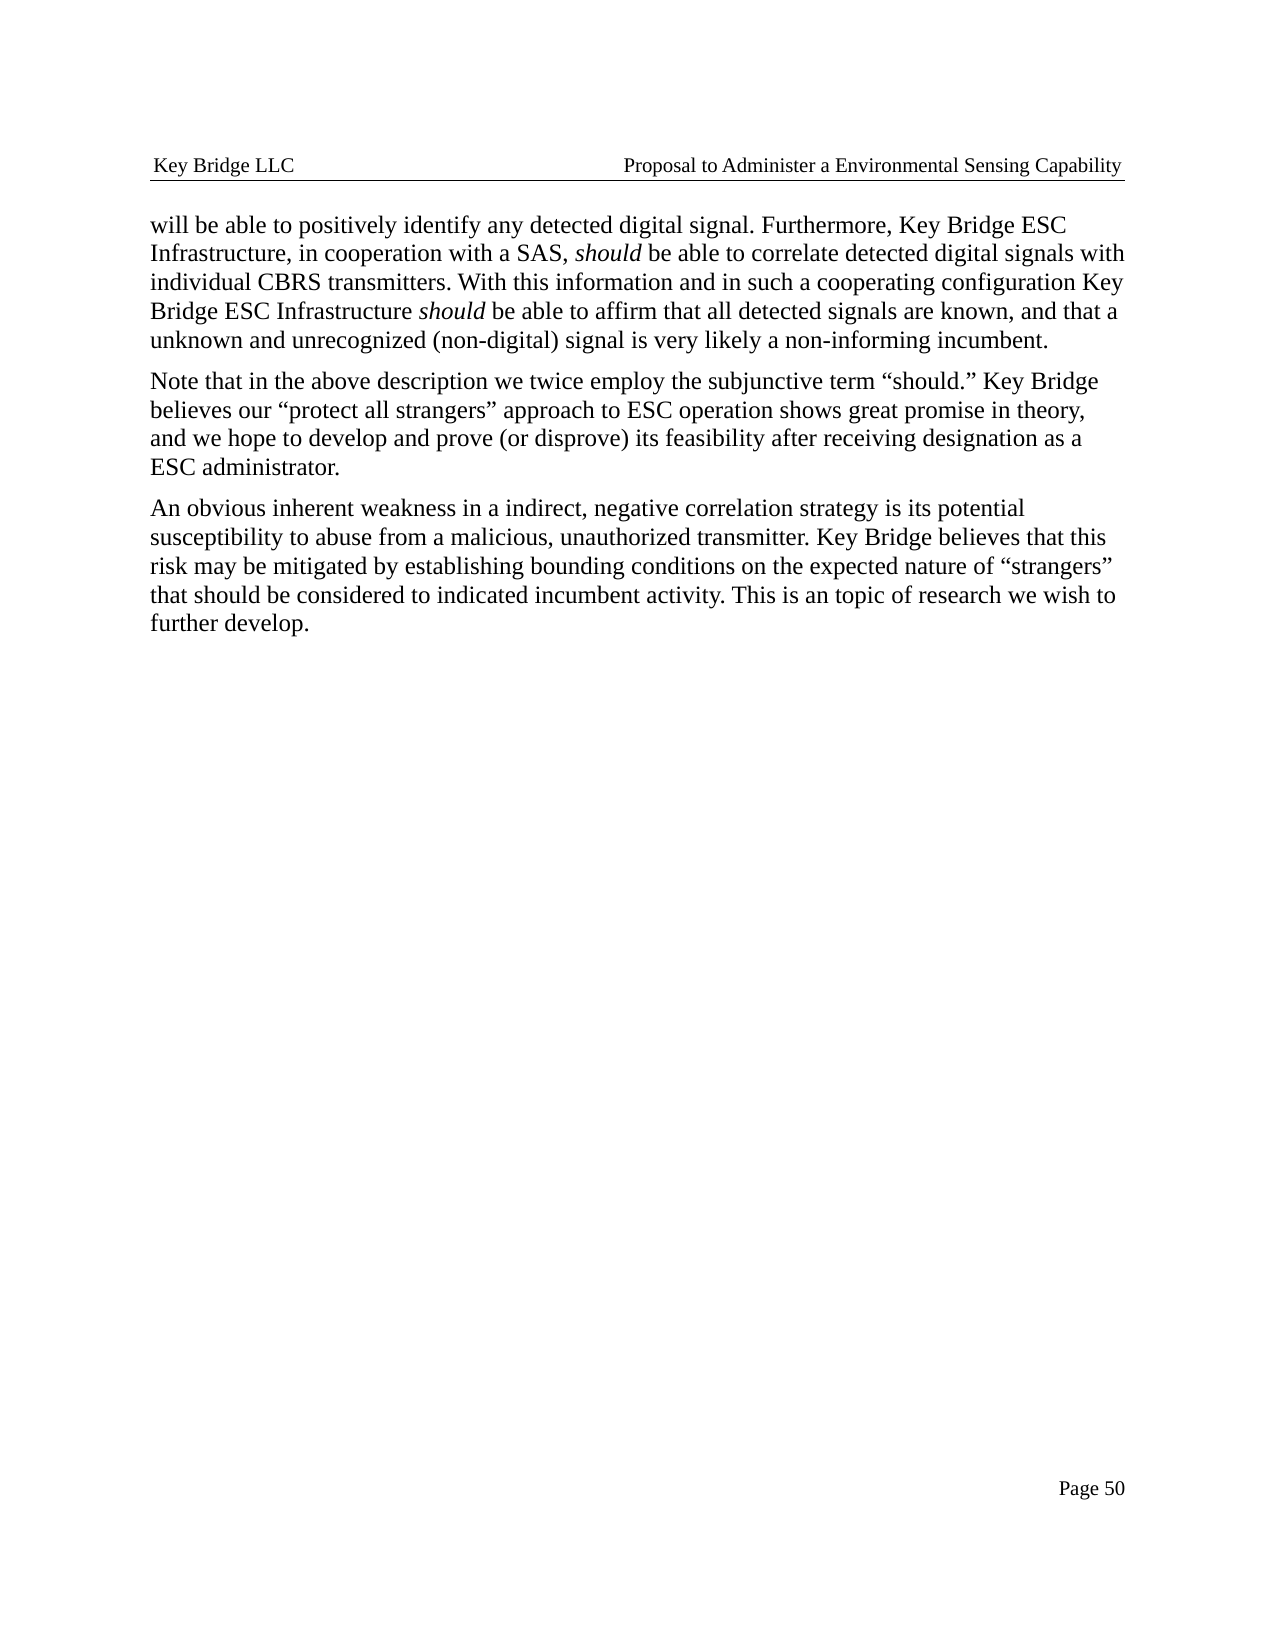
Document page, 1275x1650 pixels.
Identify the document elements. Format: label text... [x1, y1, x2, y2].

text An obvious inherent weakness in a indirect, negative correlation strategy is its potential susceptibility to abuse from a malicious, unauthorized transmitter. Key Bridge believes that this risk may be mitigated by establishing bounding conditions on the expected nature of “strangers” that should be considered to indicated incumbent activity. This is an topic of research we wish to further develop. [150, 493, 1125, 637]
text Note that in the above description we twice employ the subjunctive term “should.” Key Bridge believes our “protect all strangers” approach to ESC operation shows great promise in theory, and we hope to develop and prove (or disprove) its feasibility after receiving designation as a ESC administrator. [150, 366, 1125, 481]
text will be able to positively identify any detected digital signal. Furthermore, Key Bridge ESC Infrastructure, in cooperation with a SAS, should be able to correlate detected digital signals with individual CBRS transmitters. With this information and in such a cooperating configuration Key Bridge ESC Infrastructure should be able to affirm that all detected signals are known, and that a unknown and unrecognized (non-digital) signal is very likely a non-informing incumbent. [150, 210, 1125, 353]
